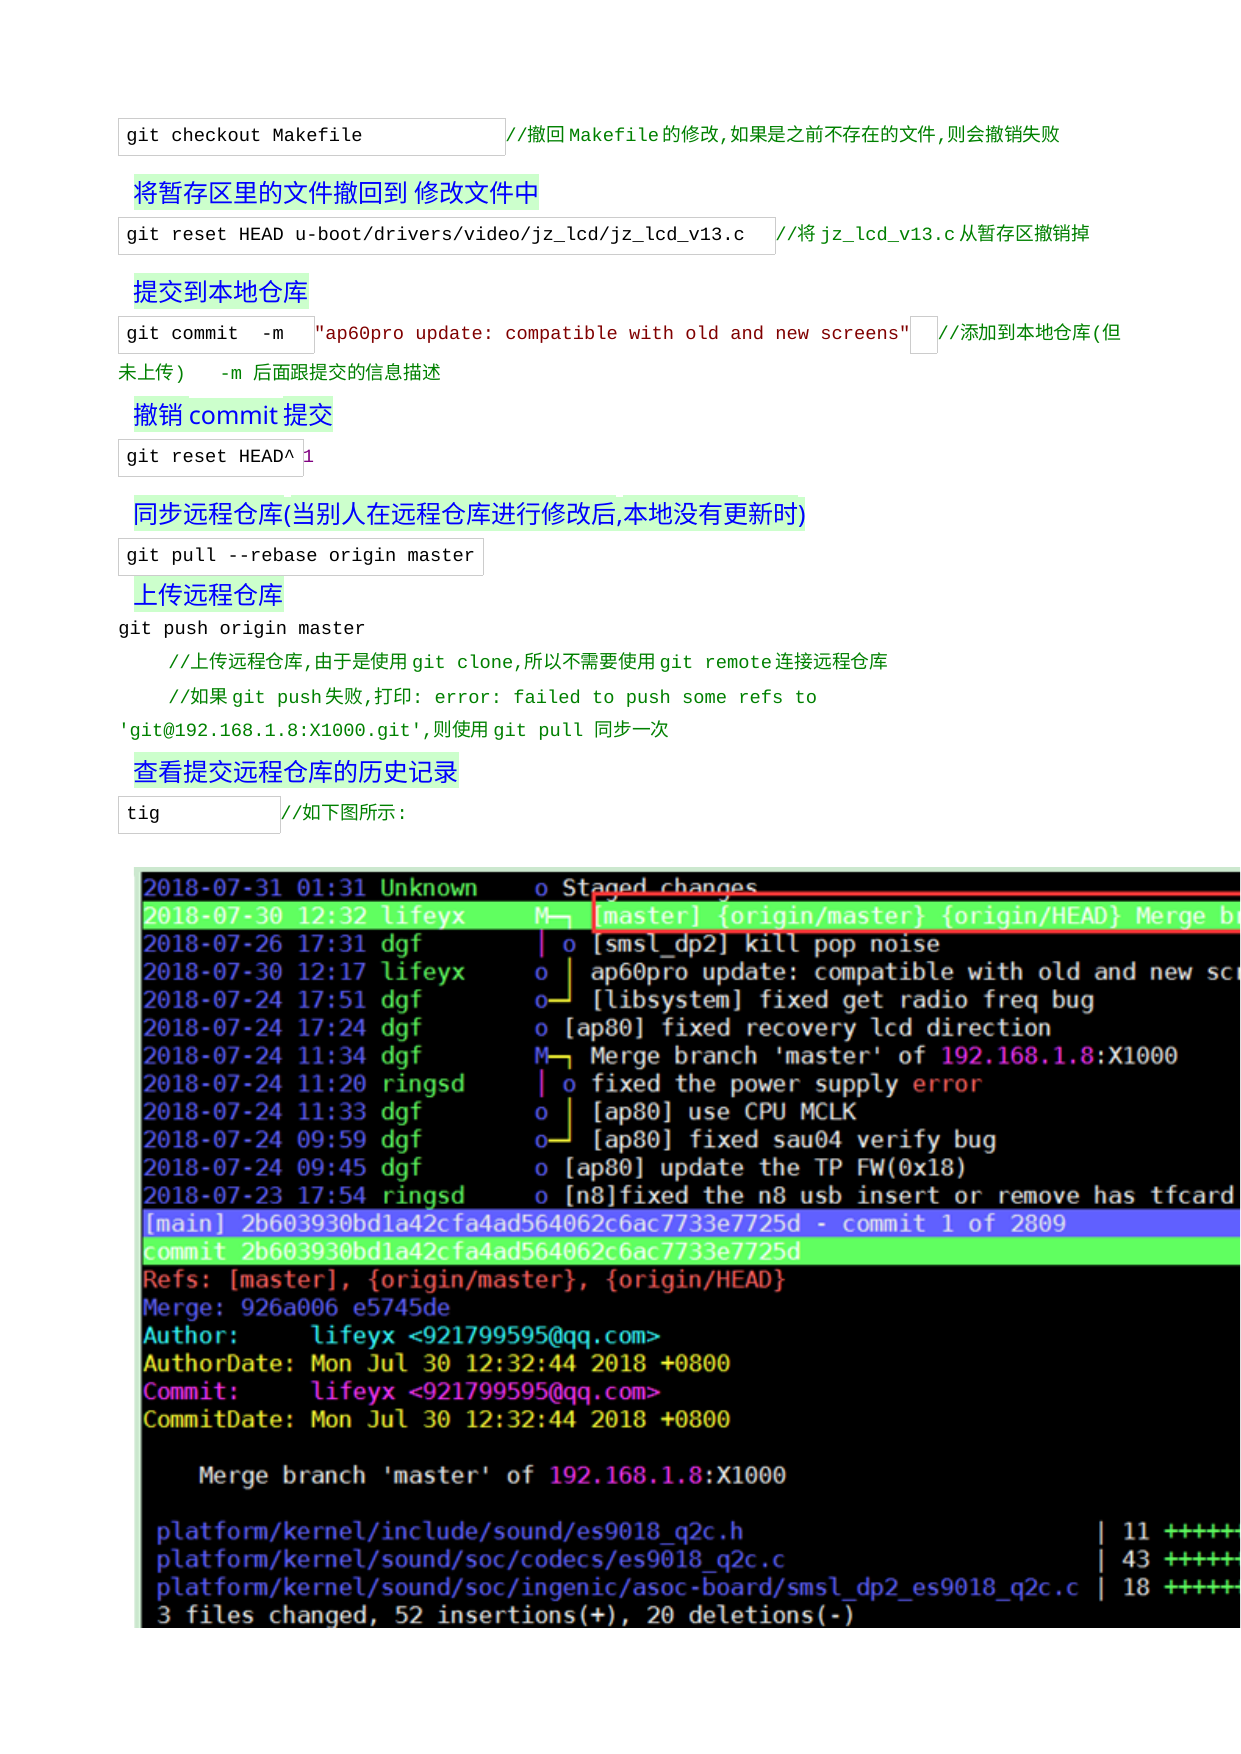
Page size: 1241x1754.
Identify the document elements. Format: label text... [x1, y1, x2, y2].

text 上传远程仓库 [134, 575, 1106, 612]
text git reset HEAD^ [119, 440, 303, 476]
text //撤回Makefile的修改,如果是之前不存在的文件,则会撤销失败 [506, 118, 1122, 155]
text git reset HEAD u-boot/drivers/video/jz_lcd/jz_lcd_v13.c [119, 218, 775, 254]
text //上传远程仓库,由于是使用git clone,所以不需要使用git remote连接远程仓库 [118, 651, 1122, 674]
text 同步远程仓库(当别人在远程仓库进行修改后,本地没有更新时) [134, 495, 1106, 531]
text git push origin master [118, 619, 1122, 640]
text 撤销commit提交 [134, 396, 1106, 432]
text 将暂存区里的文件撤回到 修改文件中 [134, 174, 1106, 210]
text git commit -m "ap60pro update: compatible with old and new screens" //添加到本地仓库(但未上传) -m 后面跟提交的信息描述 [118, 316, 1122, 385]
picture [133, 867, 1241, 1628]
text //如果git push失败,打印: error: failed to push some refs to 'git@192.168.1.8:X1000.git',则使用git pull 同步一次 [118, 686, 1122, 742]
text //将jz_lcd_v13.c从暂存区撤销掉 [776, 217, 1122, 254]
text tig [119, 797, 280, 833]
text 提交到本地仓库 [134, 273, 1106, 309]
text git checkout Makefile [119, 119, 505, 155]
text [484, 538, 1122, 575]
text //如下图所示: [281, 796, 1122, 833]
text 1 [304, 439, 1122, 476]
text git pull --rebase origin master [119, 539, 483, 575]
text 查看提交远程仓库的历史记录 [134, 752, 1106, 788]
